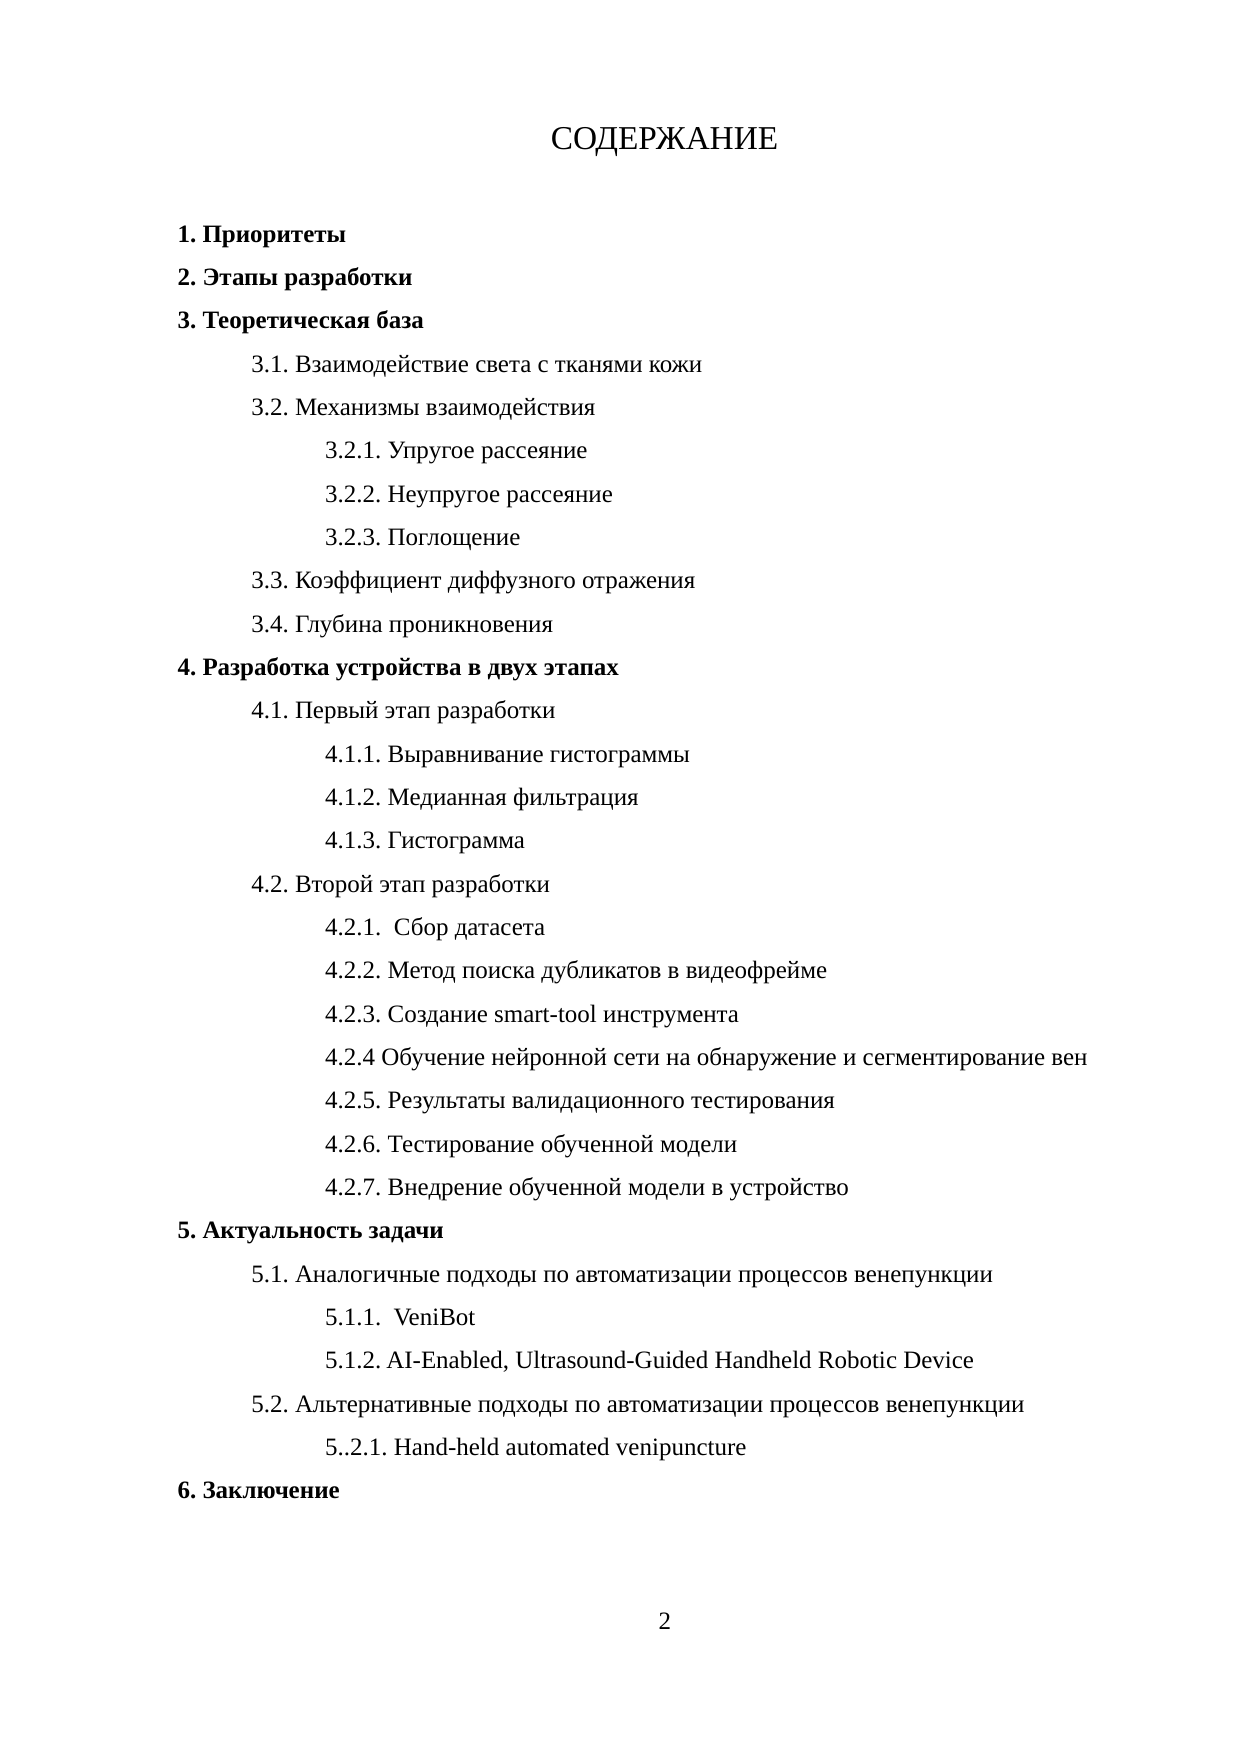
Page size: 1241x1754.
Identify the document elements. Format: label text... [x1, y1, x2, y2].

text 4.2.1. Сбор датасета [177, 912, 1152, 941]
text 4.2.2. Метод поиска дубликатов в видеофрейме [177, 955, 1152, 984]
text 4.2.5. Результаты валидационного тестирования [177, 1085, 1152, 1114]
text 4.1.3. Гистограмма [177, 825, 1152, 854]
text 3.2.3. Поглощение [177, 522, 1152, 551]
text 5.2. Альтернативные подходы по автоматизации процессов венепункции [177, 1389, 1152, 1417]
text 3.3. Коэффициент диффузного отражения [177, 565, 1152, 594]
text 3.1. Взаимодействие света с тканями кожи [177, 349, 1152, 377]
text 2. Этапы разработки [177, 262, 1152, 291]
text 5.1.2. AI-Enabled, Ultrasound-Guided Handheld Robotic Device [177, 1345, 1152, 1374]
text 5. Актуальность задачи [177, 1215, 1152, 1244]
text 3.4. Глубина проникновения [177, 609, 1152, 637]
text 4.2.4 Обучение нейронной сети на обнаружение и сегментирование вен [177, 1042, 1152, 1071]
text 3.2.2. Неупругое рассеяние [177, 479, 1152, 507]
text СОДЕРЖАНИЕ [177, 118, 1152, 156]
text 3.2. Механизмы взаимодействия [177, 392, 1152, 421]
text 4.2. Второй этап разработки [177, 869, 1152, 897]
text 3.2.1. Упругое рассеяние [177, 435, 1152, 464]
text 5..2.1. Hand-held automated venipuncture [177, 1432, 1152, 1461]
text 6. Заключение [177, 1475, 1152, 1504]
text 4.1. Первый этап разработки [177, 695, 1152, 724]
text 5.1.1. VeniBot [177, 1302, 1152, 1331]
text 5.1. Аналогичные подходы по автоматизации процессов венепункции [177, 1259, 1152, 1287]
text 4.2.6. Тестирование обученной модели [177, 1129, 1152, 1157]
text 1. Приоритеты [177, 219, 1152, 247]
text 3. Теоретическая база [177, 305, 1152, 334]
text 4.1.2. Медианная фильтрация [177, 782, 1152, 811]
text 4.2.3. Создание smart-tool инструмента [177, 999, 1152, 1027]
text 4. Разработка устройства в двух этапах [177, 652, 1152, 681]
text 4.2.7. Внедрение обученной модели в устройство [177, 1172, 1152, 1201]
text 4.1.1. Выравнивание гистограммы [177, 739, 1152, 767]
